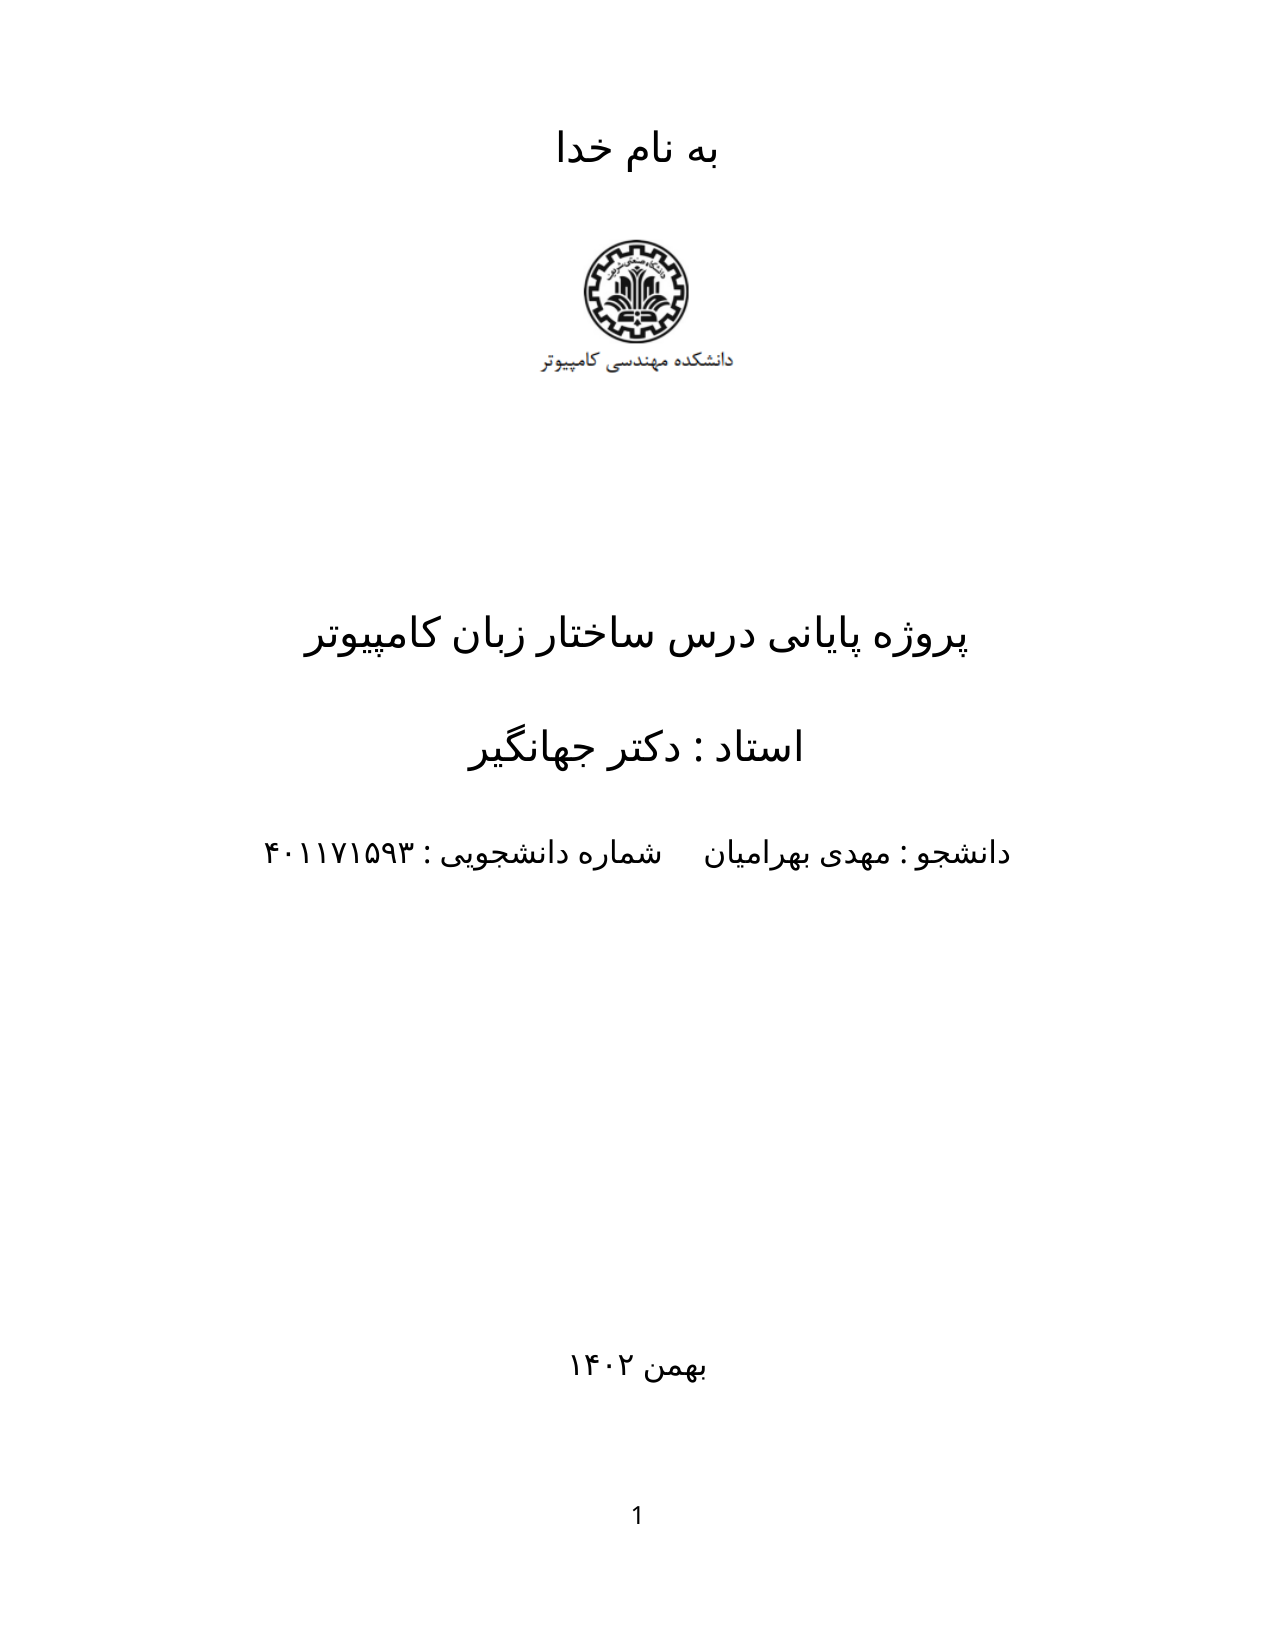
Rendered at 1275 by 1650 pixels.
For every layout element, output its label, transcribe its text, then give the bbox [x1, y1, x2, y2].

text پروژه پایانی درس ساختار زبان کامپیوتر [118, 603, 1157, 660]
text بهمن ۱۴۰۲ [118, 1342, 1157, 1384]
picture [534, 234, 740, 374]
text دانشجو : مهدی بهرامیان شماره دانشجویی : ۴۰۱۱۷۱۵۹۳ [118, 830, 1157, 873]
text استاد : دکتر جهانگیر [118, 717, 1157, 774]
text به نام خدا [118, 118, 1157, 175]
